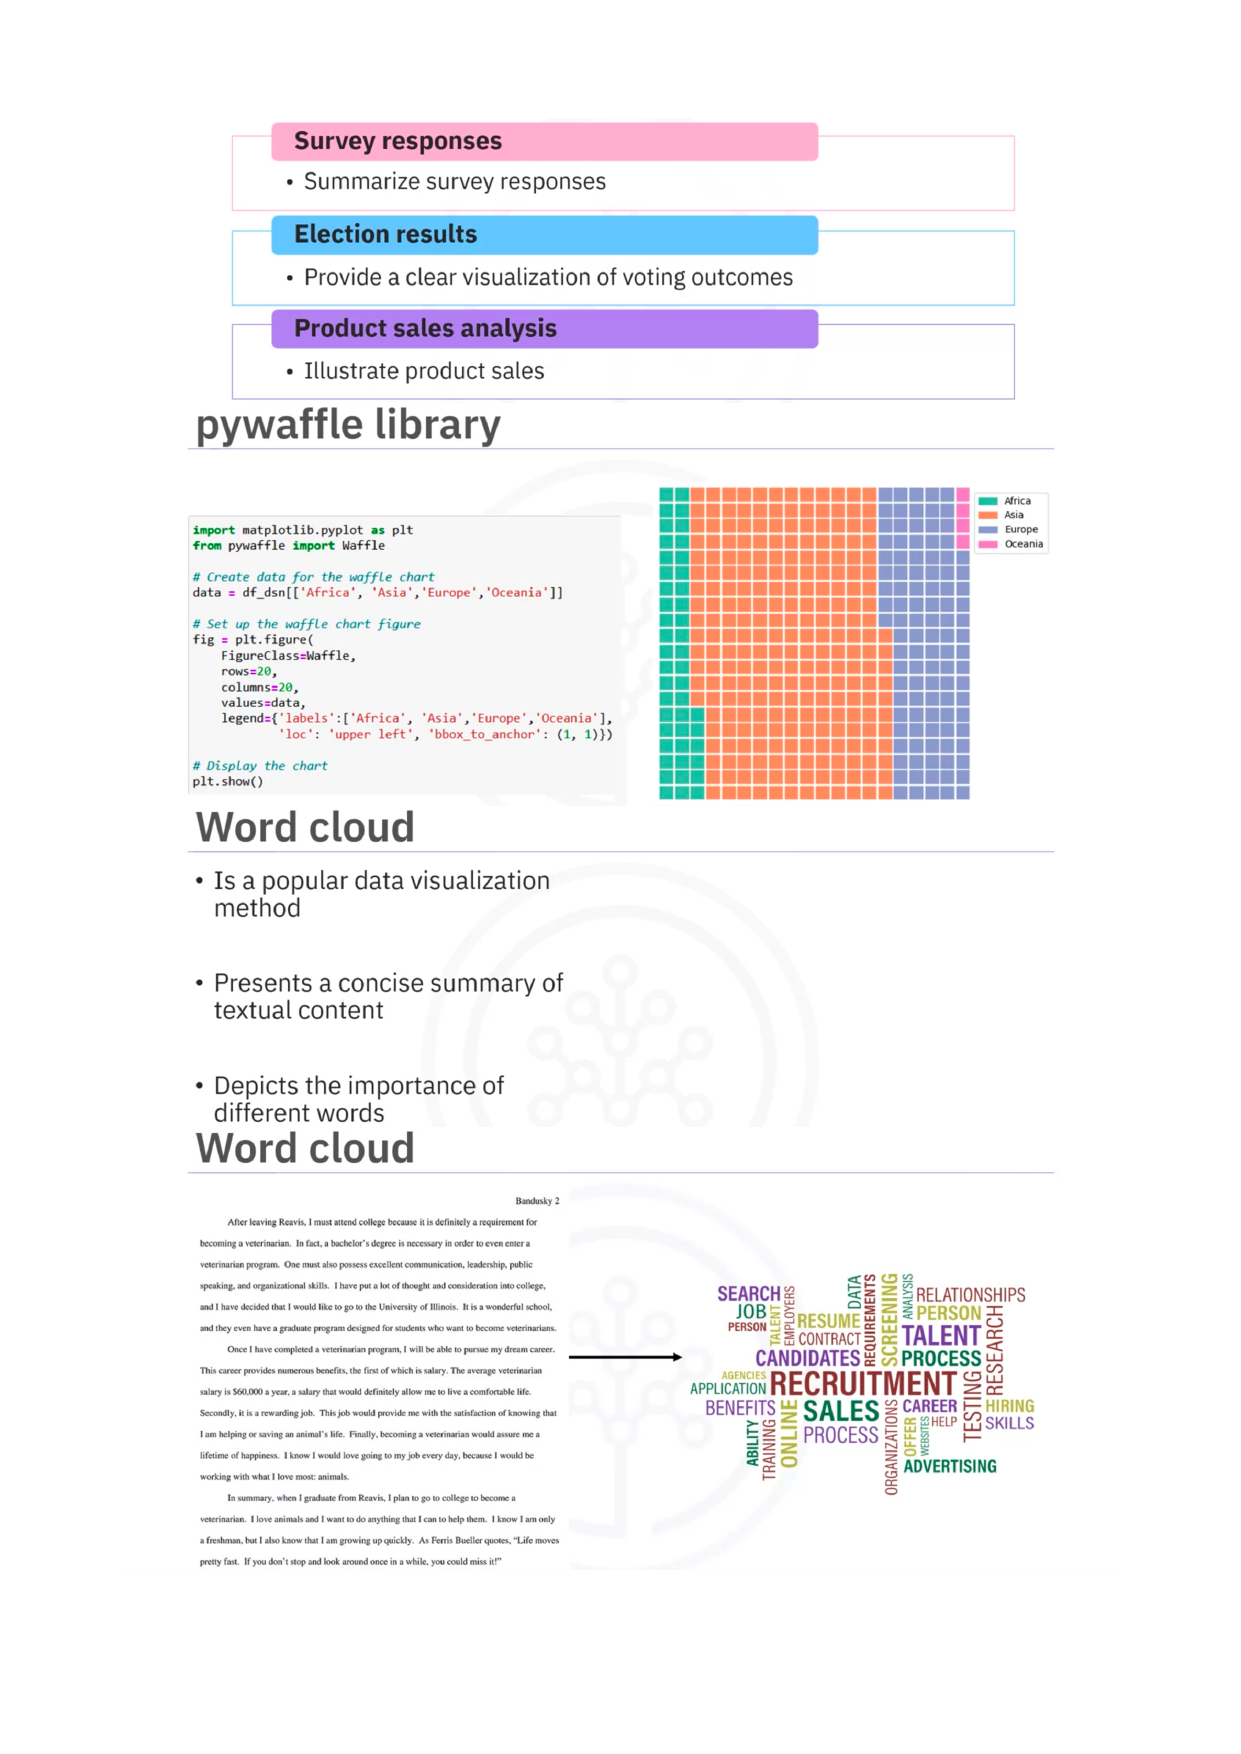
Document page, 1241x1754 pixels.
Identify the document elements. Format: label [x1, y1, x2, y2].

picture [118, 118, 1123, 1570]
